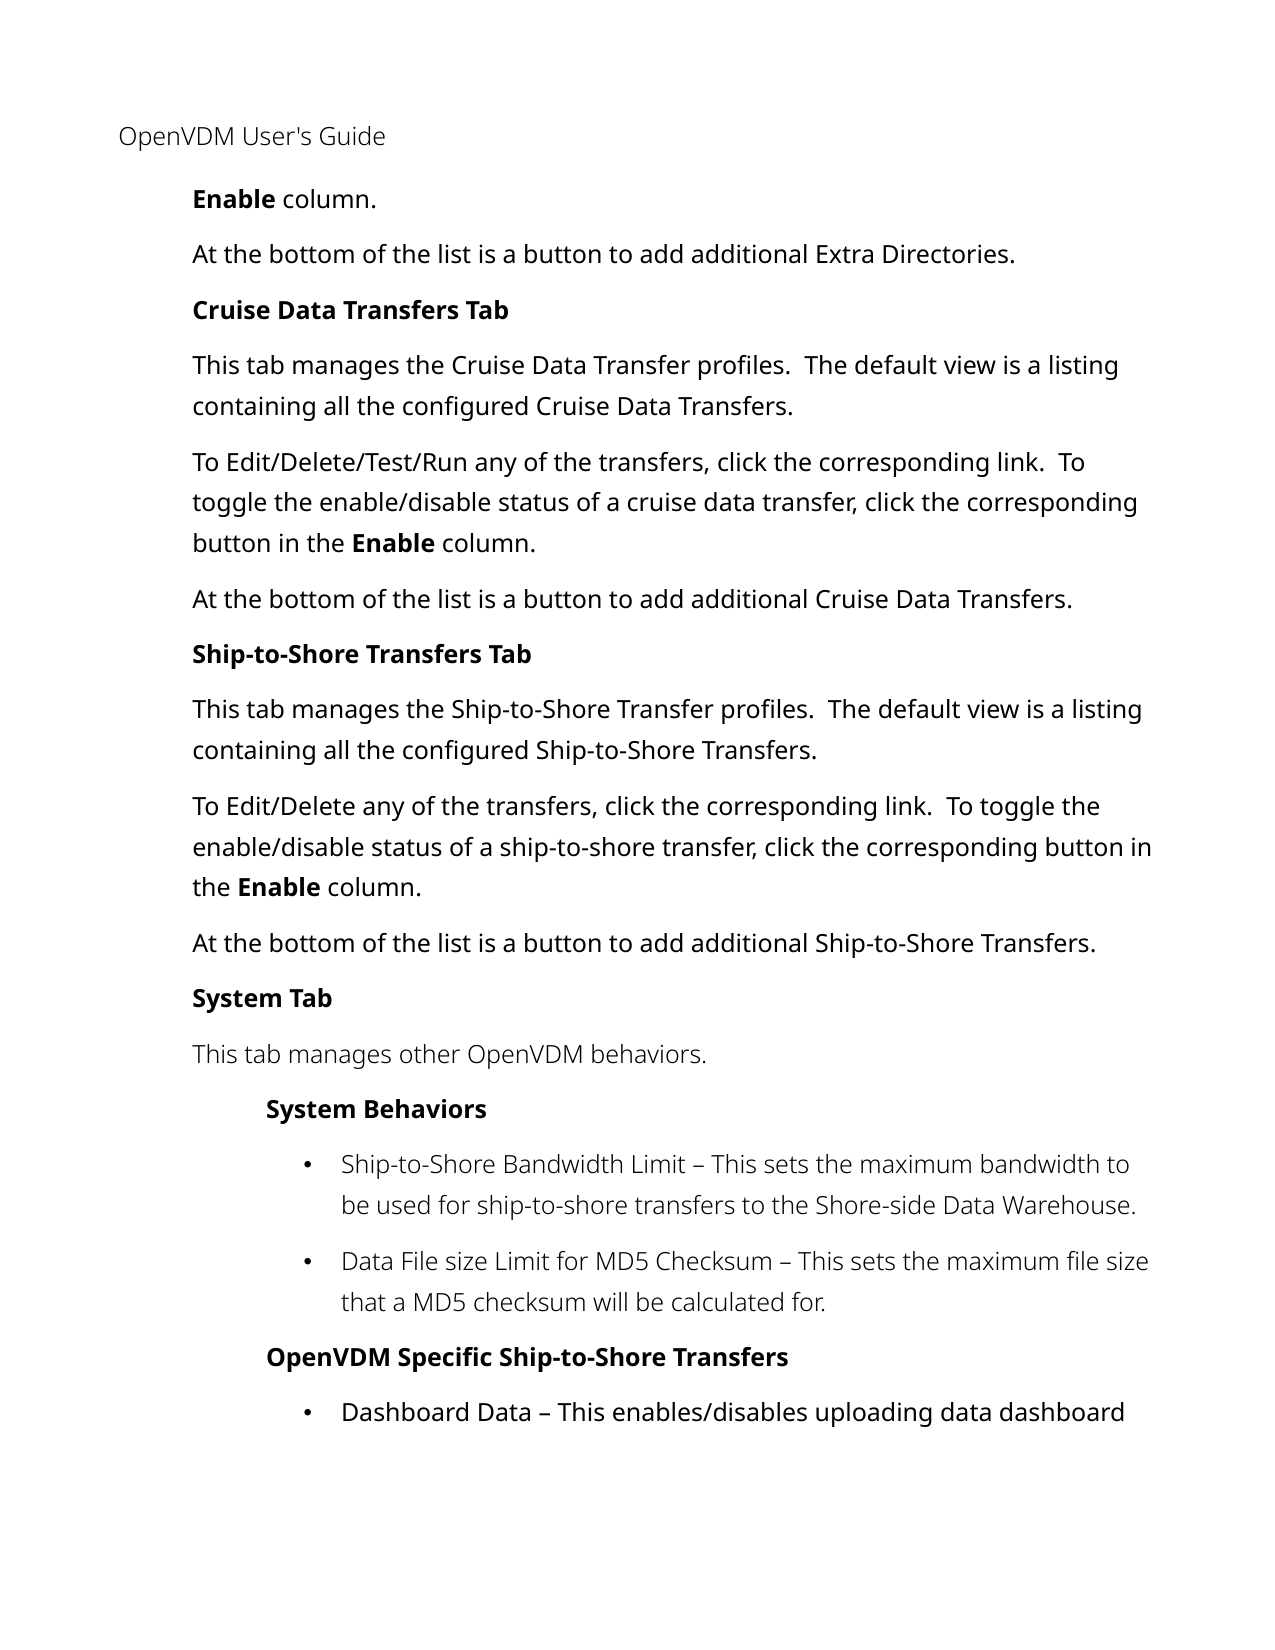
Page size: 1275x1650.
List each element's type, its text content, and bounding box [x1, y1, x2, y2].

list Ship-to-Shore Bandwidth Limit – This sets the maximum bandwidth to be used for ship-to-shore transfers to the Shore-side Data Warehouse. [303, 1147, 1157, 1222]
text This tab manages the Cruise Data Transfer profiles. The default view is a listing containing all the configured Cruise Data Transfers. [192, 348, 1157, 423]
text To Edit/Delete/Test/Run any of the transfers, click the corresponding link. To toggle the enable/disable status of a cruise data transfer, click the corresponding button in the Enable column. [192, 444, 1157, 560]
text System Behaviors [266, 1092, 1157, 1126]
text Enable column. [192, 182, 1157, 216]
text This tab manages other OpenVDM behaviors. [192, 1036, 1157, 1070]
text Ship-to-Shore Transfers Tab [192, 637, 1157, 671]
text At the bottom of the list is a button to add additional Ship-to-Shore Transfers. [192, 925, 1157, 959]
list Data File size Limit for MD5 Checksum – This sets the maximum file size that a MD5 checksum will be calculated for. [303, 1243, 1157, 1318]
text To Edit/Delete any of the transfers, click the corresponding link. To toggle the enable/disable status of a ship-to-shore transfer, click the corresponding button in the Enable column. [192, 788, 1157, 904]
text OpenVDM Specific Ship-to-Shore Transfers [266, 1339, 1157, 1374]
list Dashboard Data – This enables/disables uploading data dashboard [303, 1395, 1157, 1429]
text Cruise Data Transfers Tab [192, 292, 1157, 327]
text System Tab [192, 981, 1157, 1015]
text At the bottom of the list is a button to add additional Cruise Data Transfers. [192, 581, 1157, 615]
text At the bottom of the list is a button to add additional Extra Directories. [192, 237, 1157, 271]
text This tab manages the Ship-to-Shore Transfer profiles. The default view is a listing containing all the configured Ship-to-Shore Transfers. [192, 692, 1157, 767]
